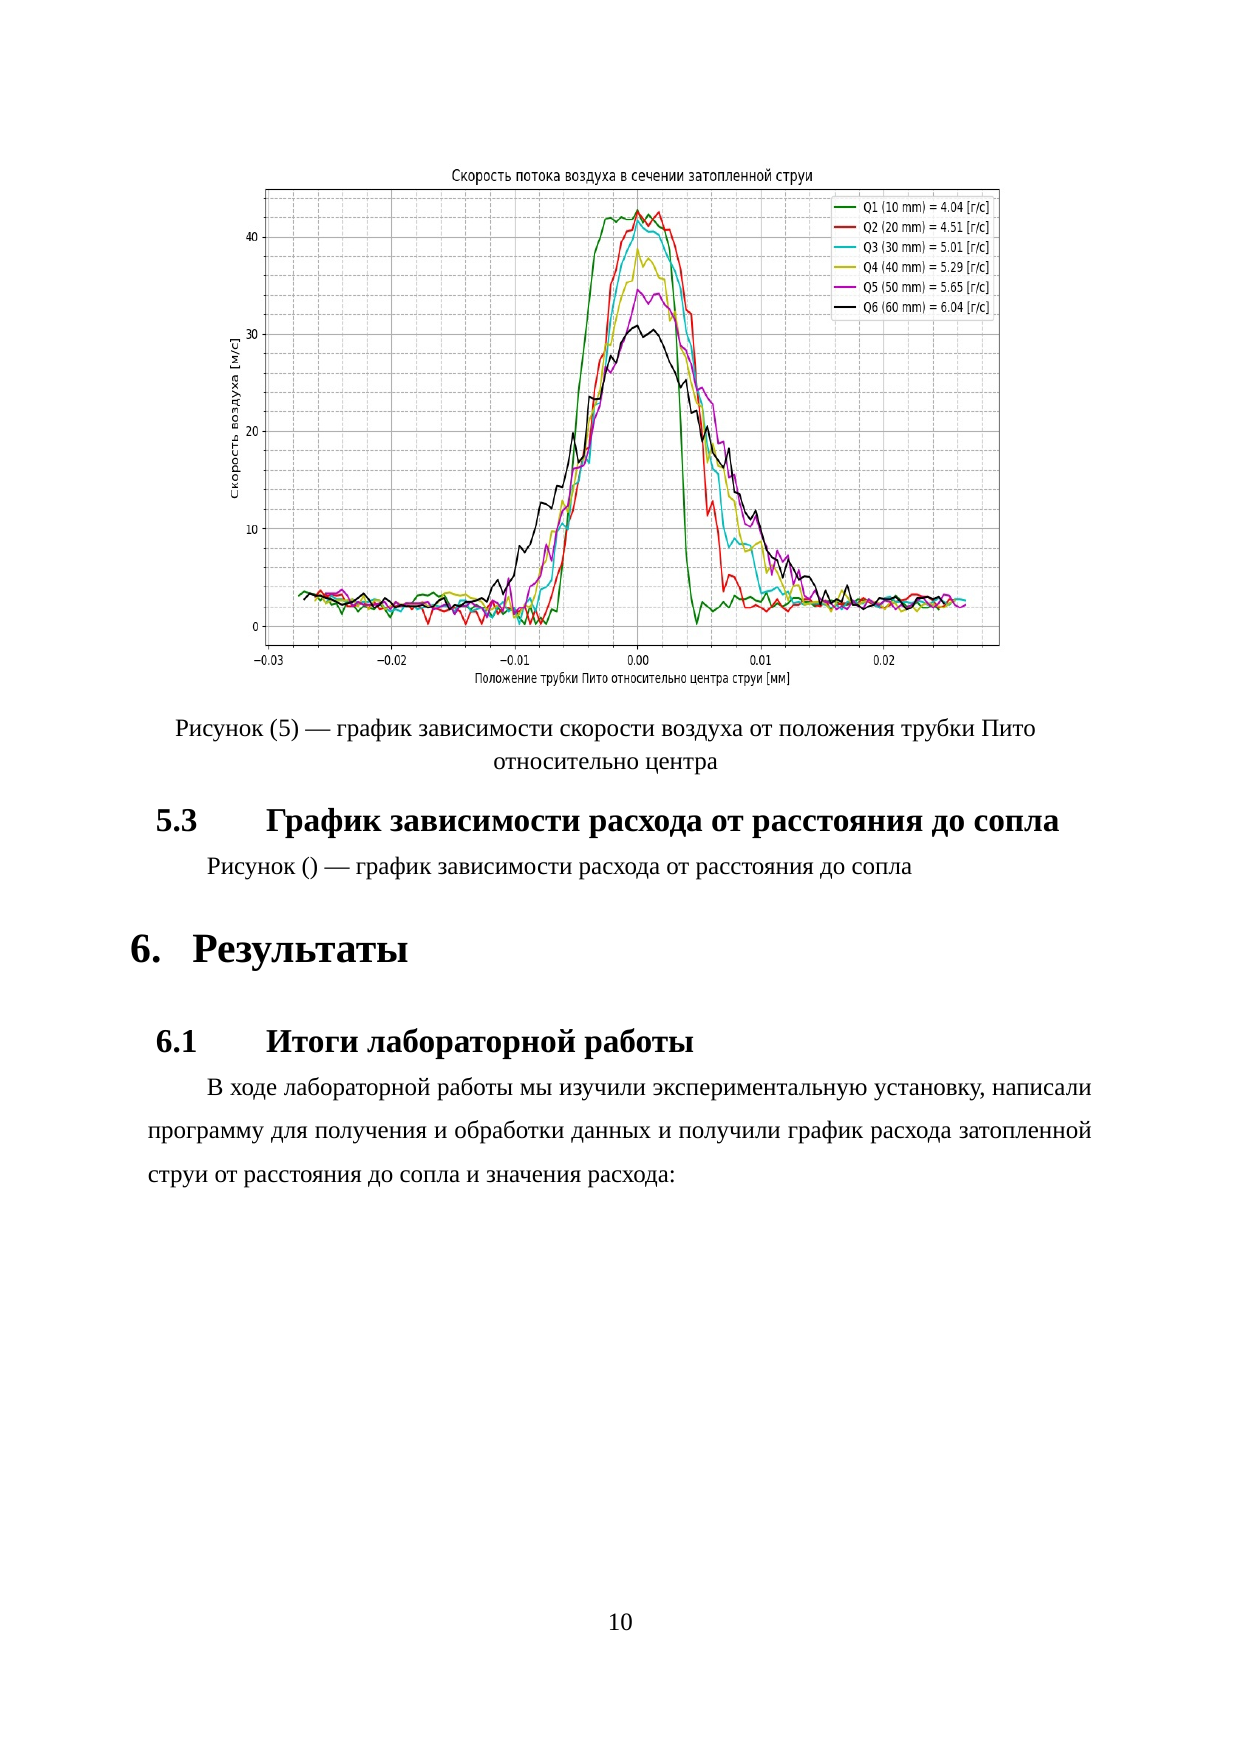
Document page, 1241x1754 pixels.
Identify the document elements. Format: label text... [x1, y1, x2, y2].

subtitle Итоги лабораторной работы [156, 1022, 1122, 1060]
subtitle Результаты [130, 923, 1122, 971]
text Рисунок () — график зависимости расхода от расстояния до сопла [148, 851, 1093, 879]
subtitle График зависимости расхода от расстояния до сопла [156, 800, 1122, 838]
text В ходе лабораторной работы мы изучили экспериментальную установку, написали программу для получения и обработки данных и получили график расхода затопленной струи от расстояния до сопла и значения расхода: [148, 1072, 1093, 1187]
text Рисунок (5) — график зависимости скорости воздуха от положения трубки Пито относительно центра [118, 118, 1093, 775]
picture [147, 118, 1093, 709]
